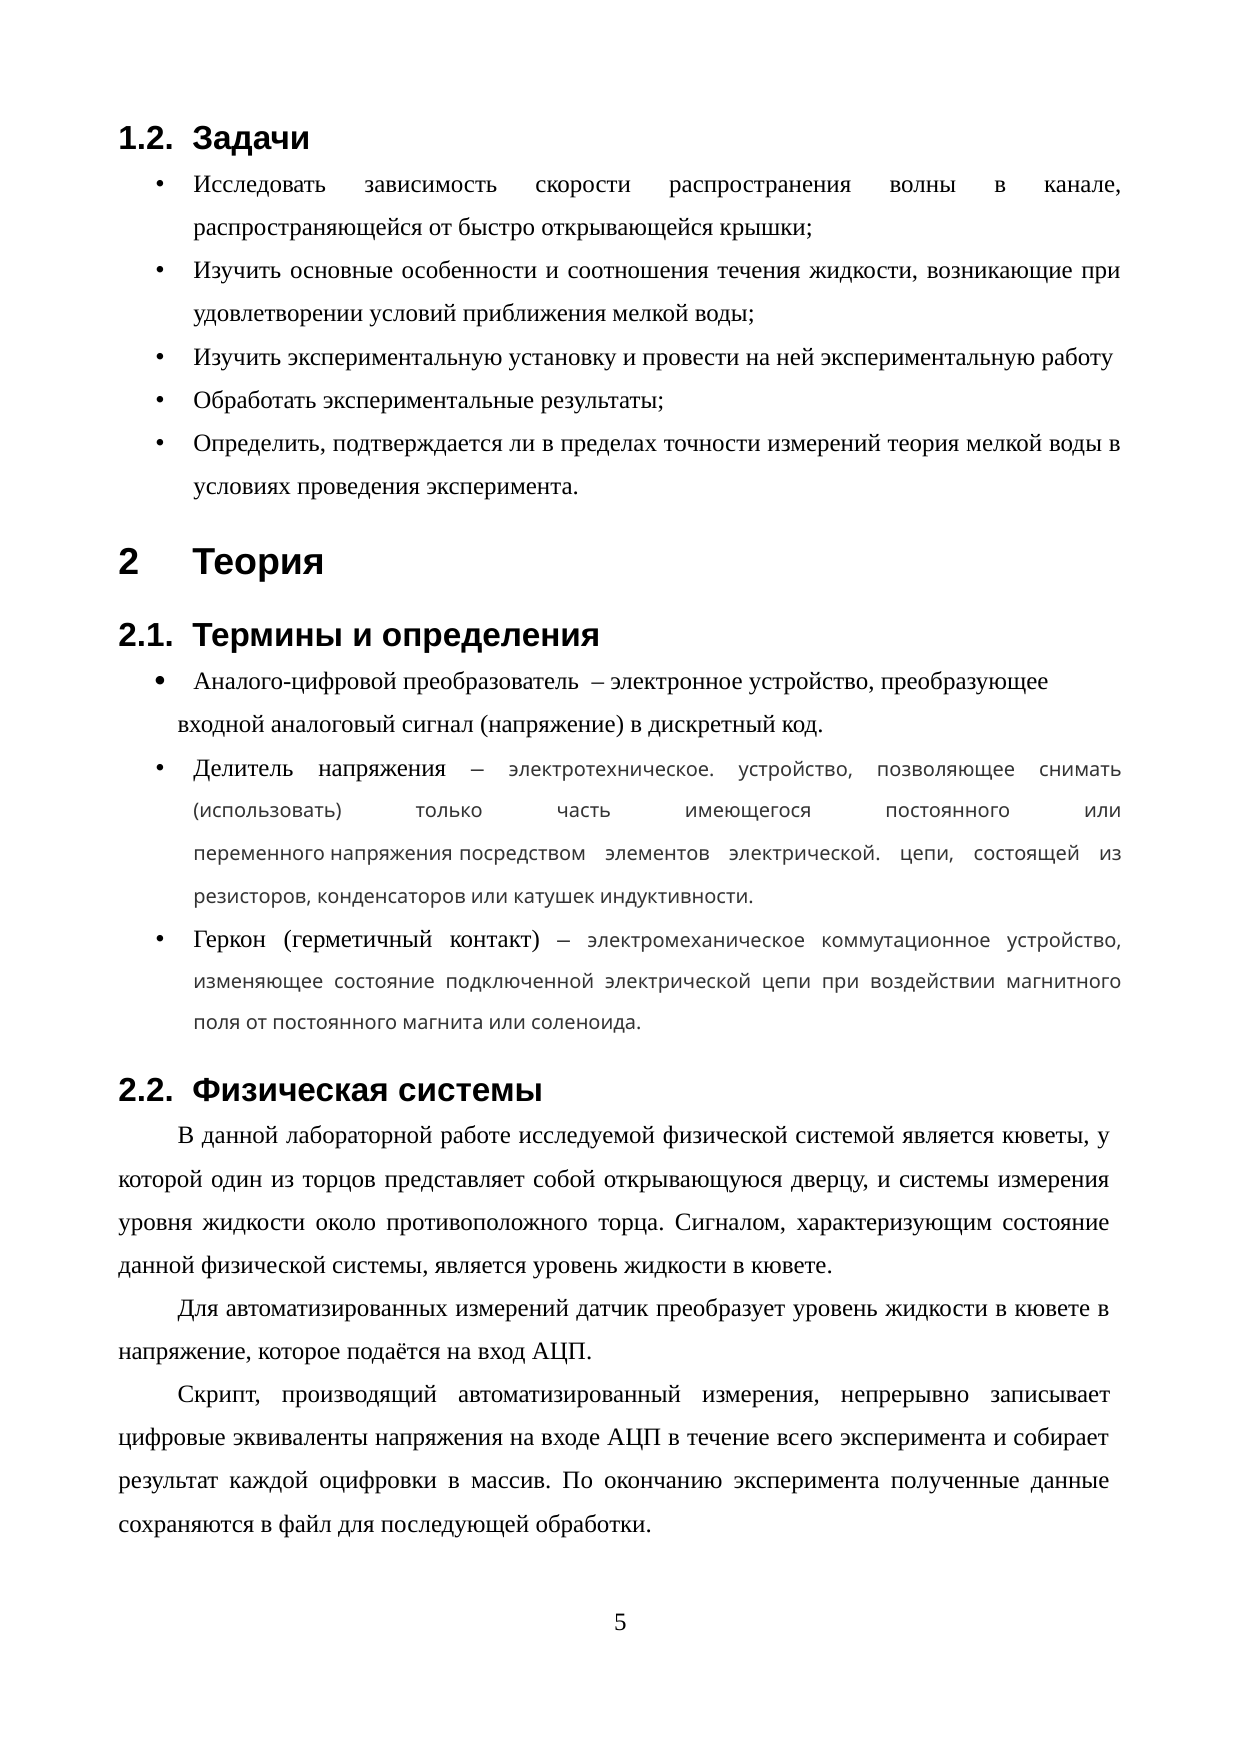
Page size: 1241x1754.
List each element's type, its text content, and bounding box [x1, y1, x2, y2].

text В данной лабораторной работе исследуемой физической системой является кюветы, у которой один из торцов представляет собой открывающуюся дверцу, и системы измерения уровня жидкости около противоположного торца. Сигналом, характеризующим состояние данной физической системы, является уровень жидкости в кювете. [118, 1121, 1110, 1279]
text входной аналоговый сигнал (напряжение) в дискретный код. [118, 709, 1122, 738]
subtitle Физическая системы [118, 1070, 1122, 1108]
subtitle Задачи [118, 118, 1122, 157]
list Исследовать зависимость скорости распространения волны в канале, распространяющейся от быстро открывающейся крышки; [156, 169, 1122, 241]
list Геркон (герметичный контакт) – электромеханическое коммутационное устройство, изменяющее состояние подключенной электрической цепи при воздействии магнитного поля от постоянного магнита или соленоида. [156, 924, 1122, 1035]
list Определить, подтверждается ли в пределах точности измерений теория мелкой воды в условиях проведения эксперимента. [156, 428, 1122, 500]
text Скрипт, производящий автоматизированный измерения, непрерывно записывает цифровые эквиваленты напряжения на входе АЦП в течение всего эксперимента и собирает результат каждой оцифровки в массив. По окончанию эксперимента полученные данные сохраняются в файл для последующей обработки. [118, 1379, 1110, 1537]
list Обработать экспериментальные результаты; [156, 385, 1122, 413]
list Изучить экспериментальную установку и провести на ней экспериментальную работу [156, 342, 1122, 370]
list Делитель напряжения – электротехническое. устройство, позволяющее снимать (использовать) только часть имеющегося постоянного или переменного напряжения посредством элементов электрической. цепи, состоящей из резисторов, конденсаторов или катушек индуктивности. [156, 753, 1122, 909]
list Аналого-цифровой преобразователь – электронное устройство, преобразующее [156, 666, 1122, 695]
list Изучить основные особенности и соотношения течения жидкости, возникающие при удовлетворении условий приближения мелкой воды; [156, 255, 1122, 327]
subtitle Термины и определения [118, 616, 1122, 654]
text Для автоматизированных измерений датчик преобразует уровень жидкости в кювете в напряжение, которое подаётся на вход АЦП. [118, 1293, 1110, 1365]
subtitle Теория [118, 539, 1122, 582]
